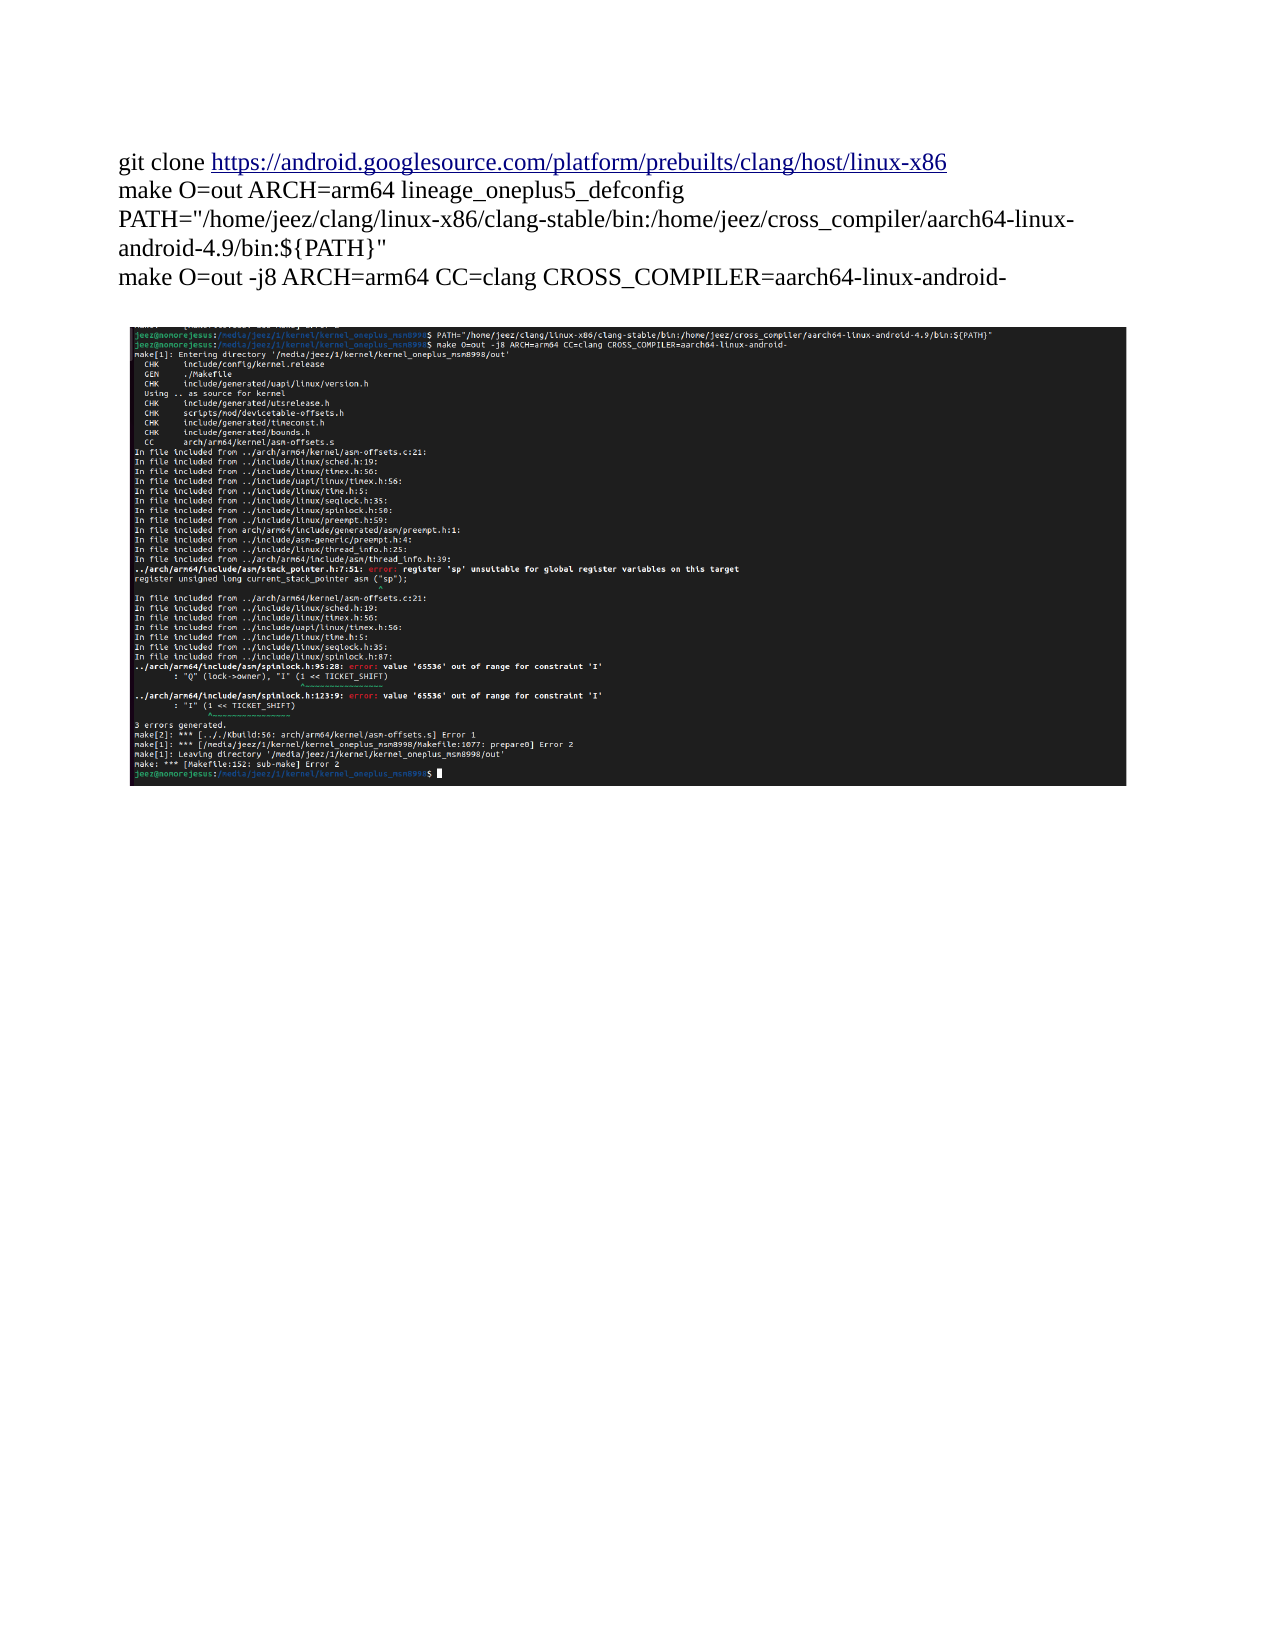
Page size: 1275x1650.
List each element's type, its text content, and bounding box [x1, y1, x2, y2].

text make O=out -j8 ARCH=arm64 CC=clang CROSS_COMPILER=aarch64-linux-android- [118, 262, 1157, 291]
text make O=out ARCH=arm64 lineage_oneplus5_defconfig [118, 176, 1157, 204]
picture [129, 327, 1127, 786]
text PATH="/home/jeez/clang/linux-x86/clang-stable/bin:/home/jeez/cross_compiler/aarch64-linux-android-4.9/bin:${PATH}" [118, 204, 1157, 262]
text git clone https://android.googlesource.com/platform/prebuilts/clang/host/linux-x86 [118, 147, 1157, 176]
